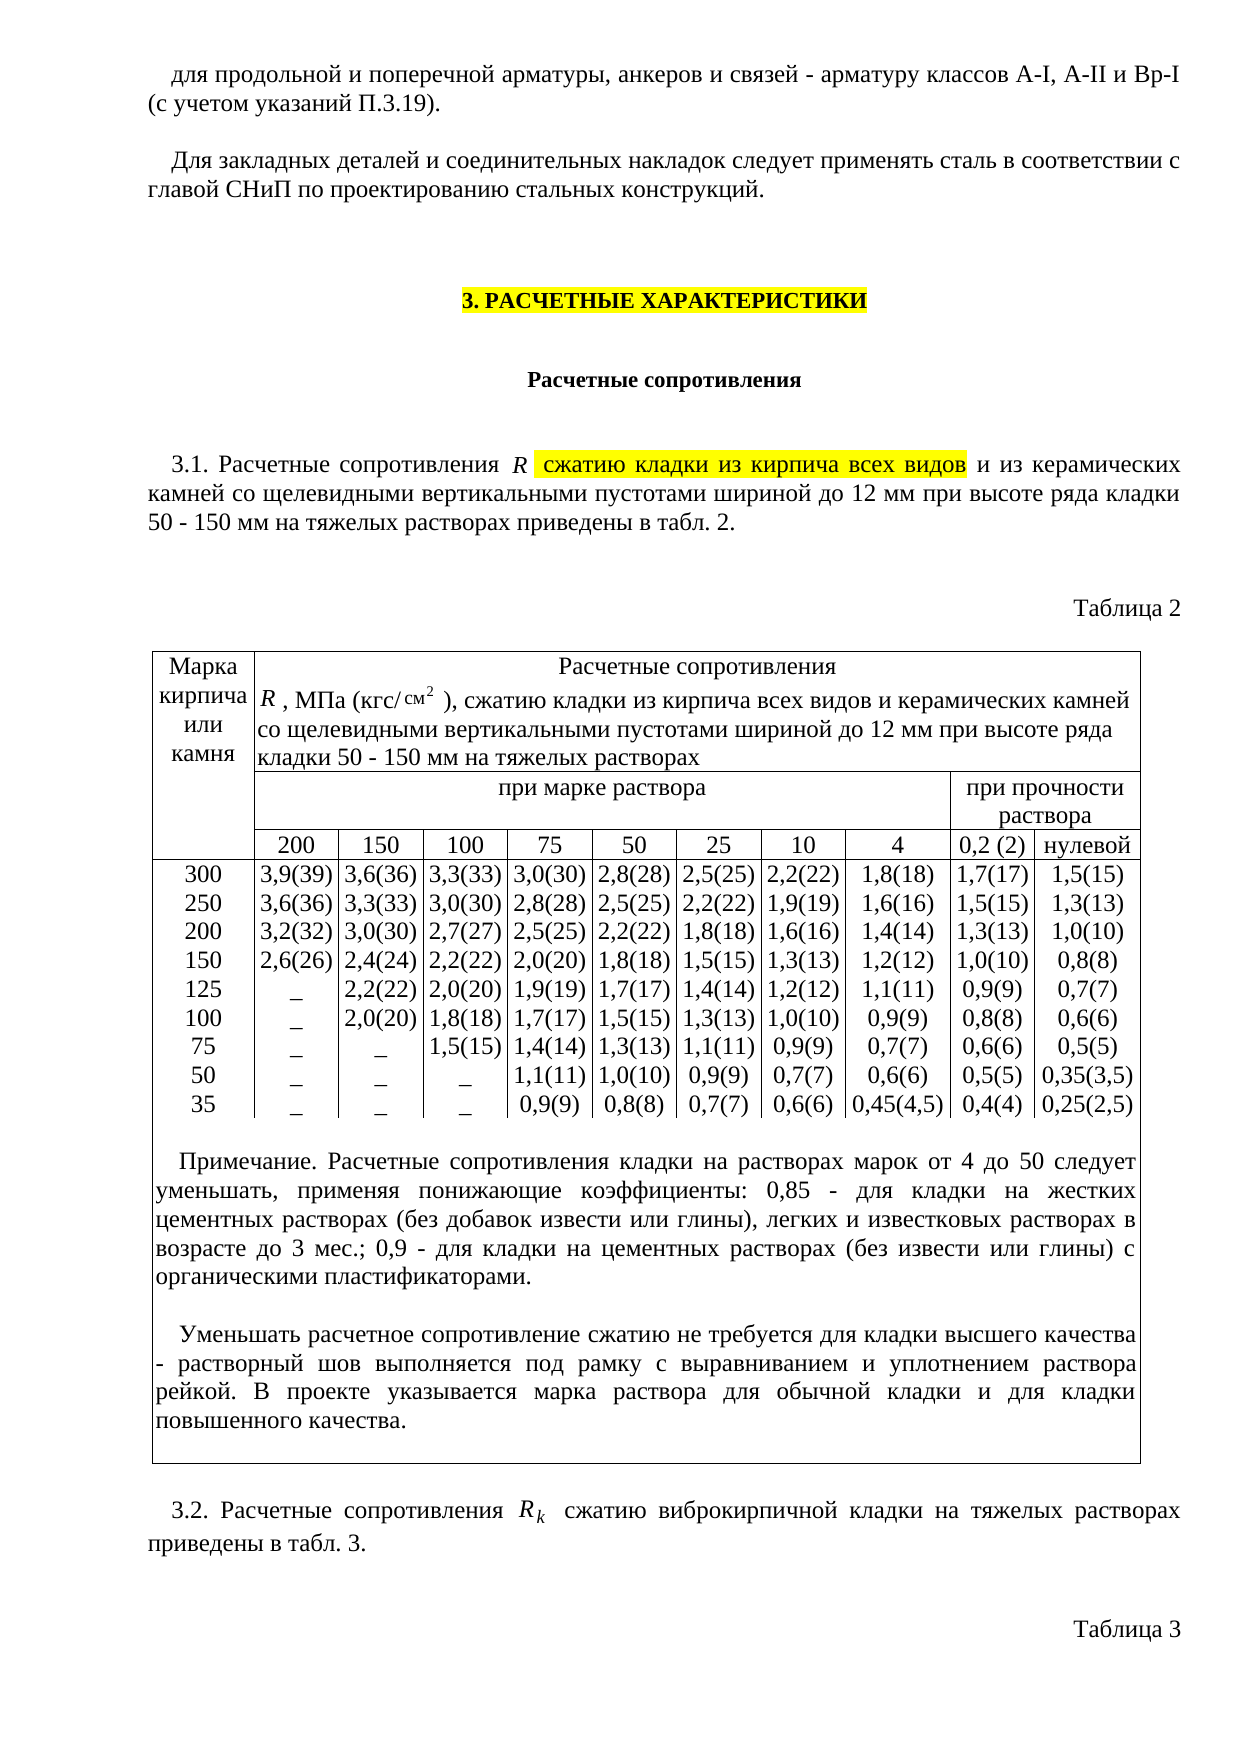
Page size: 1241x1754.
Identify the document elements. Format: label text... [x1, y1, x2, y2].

table_cell Примечание. Расчетные сопротивления кладки на растворах марок от 4 до 50 следует уменьшать, применяя понижающие коэффициенты: 0,85 - для кладки на жестких цементных растворах (без добавок извести или глины), легких и известковых растворах в возрасте до 3 мес.; 0,9 - для кладки на цементных растворах (без извести или глины) с органическими пластификаторами. Уменьшать расчетное сопротивление сжатию не требуется для кладки высшего качества - растворный шов выполняется под рамку с выравниванием и уплотнением раствора рейкой. В проекте указывается марка раствора для обычной кладки и для кладки повышенного качества. [153, 1118, 1140, 1463]
table_cell 3,9(39) 3,6(36) 3,2(32) 2,6(26) _ _ _ _ _ [255, 860, 338, 1118]
table_cell 200 [255, 830, 338, 858]
table_cell 3,0(30) 2,8(28) 2,5(25) 2,0(20) 1,9(19) 1,7(17) 1,4(14) 1,1(11) 0,9(9) [508, 860, 592, 1118]
table_cell 150 [339, 830, 423, 858]
subtitle 3. РАСЧЕТНЫЕ ХАРАКТЕРИСТИКИ [148, 287, 1181, 313]
table_cell 50 [593, 830, 676, 858]
text Таблица 2 [148, 593, 1181, 622]
table_cell 2,2(22) 1,9(19) 1,6(16) 1,3(13) 1,2(12) 1,0(10) 0,9(9) 0,7(7) 0,6(6) [762, 860, 845, 1118]
table_cell при марке раствора [255, 772, 950, 829]
table_cell 300 250 200 150 125 100 75 50 35 [153, 860, 254, 1118]
table_cell 0,2 (2) [951, 830, 1034, 858]
table_cell при прочности раствора [951, 772, 1140, 829]
table_cell [153, 829, 254, 858]
table_cell нулевой [1035, 830, 1140, 858]
table_cell 3,6(36) 3,3(33) 3,0(30) 2,4(24) 2,2(22) 2,0(20) _ _ _ [339, 860, 423, 1118]
table_cell 10 [762, 830, 845, 858]
table_cell 4 [846, 830, 950, 858]
table_cell 100 [424, 830, 507, 858]
table_cell 2,8(28) 2,5(25) 2,2(22) 1,8(18) 1,7(17) 1,5(15) 1,3(13) 1,0(10) 0,8(8) [593, 860, 676, 1118]
table_cell 1,5(15) 1,3(13) 1,0(10) 0,8(8) 0,7(7) 0,6(6) 0,5(5) 0,35(3,5) 0,25(2,5) [1035, 860, 1140, 1118]
table_header Расчетные сопротивления , МПа (кгс/ ), сжатию кладки из кирпича всех видов и керамических камней со щелевидными вертикальными пустотами шириной до 12 мм при высоте ряда кладки 50 - 150 мм на тяжелых растворах [255, 652, 1140, 771]
table_cell 75 [508, 830, 592, 858]
text 3.1. Расчетные сопротивления сжатию кладки из кирпича всех видов и из керамических камней со щелевидными вертикальными пустотами шириной до 12 мм при высоте ряда кладки 50 - 150 мм на тяжелых растворах приведены в табл. 2. [148, 449, 1181, 536]
table_cell [153, 771, 254, 829]
table_cell 25 [677, 830, 761, 858]
text 3.2. Расчетные сопротивления сжатию виброкирпичной кладки на тяжелых растворах приведены в табл. 3. [148, 1492, 1181, 1557]
table_cell 3,3(33) 3,0(30) 2,7(27) 2,2(22) 2,0(20) 1,8(18) 1,5(15) _ _ [424, 860, 507, 1118]
text Таблица 3 [148, 1614, 1181, 1643]
subtitle Расчетные сопротивления [148, 366, 1181, 392]
text для продольной и поперечной арматуры, анкеров и связей - арматуру классов А-I, А-II и Вр-I (с учетом указаний П.3.19). [148, 59, 1181, 117]
table_cell 1,8(18) 1,6(16) 1,4(14) 1,2(12) 1,1(11) 0,9(9) 0,7(7) 0,6(6) 0,45(4,5) [846, 860, 950, 1118]
text Для закладных деталей и соединительных накладок следует применять сталь в соответствии с главой СНиП по проектированию стальных конструкций. [148, 145, 1181, 203]
table_cell 1,7(17) 1,5(15) 1,3(13) 1,0(10) 0,9(9) 0,8(8) 0,6(6) 0,5(5) 0,4(4) [951, 860, 1034, 1118]
table_cell 2,5(25) 2,2(22) 1,8(18) 1,5(15) 1,4(14) 1,3(13) 1,1(11) 0,9(9) 0,7(7) [677, 860, 761, 1118]
table_header #G0Марка кирпича или камня [153, 652, 254, 771]
